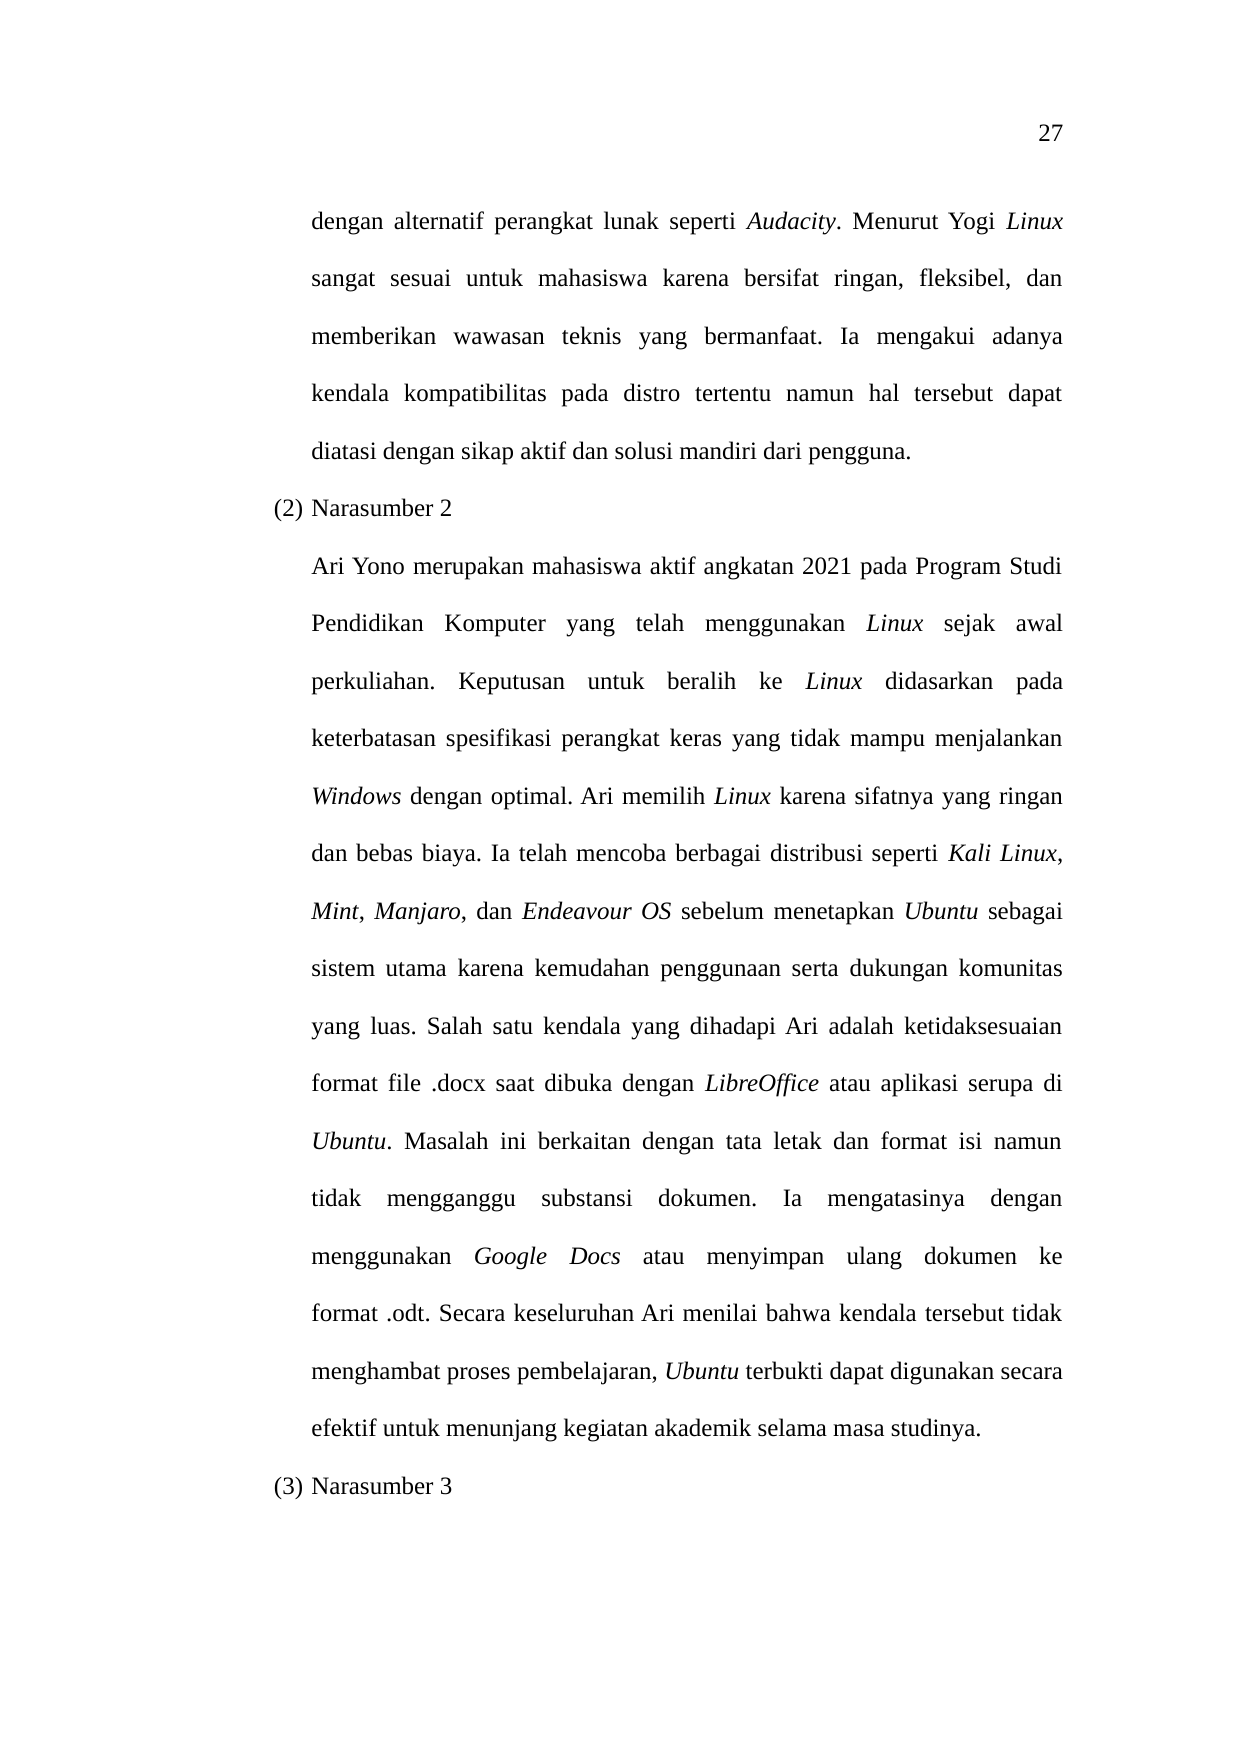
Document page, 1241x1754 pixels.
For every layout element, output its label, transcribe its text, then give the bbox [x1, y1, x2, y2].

list Narasumber 2 [274, 493, 1063, 522]
list Narasumber 3 [274, 1471, 1063, 1500]
list dengan alternatif perangkat lunak seperti Audacity. Menurut Yogi Linux sangat sesuai untuk mahasiswa karena bersifat ringan, fleksibel, dan memberikan wawasan teknis yang bermanfaat. Ia mengakui adanya kendala kompatibilitas pada distro tertentu namun hal tersebut dapat diatasi dengan sikap aktif dan solusi mandiri dari pengguna. [274, 206, 1063, 465]
list Ari Yono merupakan mahasiswa aktif angkatan 2021 pada Program Studi Pendidikan Komputer yang telah menggunakan Linux sejak awal perkuliahan. Keputusan untuk beralih ke Linux didasarkan pada keterbatasan spesifikasi perangkat keras yang tidak mampu menjalankan Windows dengan optimal. Ari memilih Linux karena sifatnya yang ringan dan bebas biaya. Ia telah mencoba berbagai distribusi seperti Kali Linux, Mint, Manjaro, dan Endeavour OS sebelum menetapkan Ubuntu sebagai sistem utama karena kemudahan penggunaan serta dukungan komunitas yang luas. Salah satu kendala yang dihadapi Ari adalah ketidaksesuaian format file .docx saat dibuka dengan LibreOffice atau aplikasi serupa di Ubuntu. Masalah ini berkaitan dengan tata letak dan format isi namun tidak mengganggu substansi dokumen. Ia mengatasinya dengan menggunakan Google Docs atau menyimpan ulang dokumen ke format .odt. Secara keseluruhan Ari menilai bahwa kendala tersebut tidak menghambat proses pembelajaran, Ubuntu terbukti dapat digunakan secara efektif untuk menunjang kegiatan akademik selama masa studinya. [274, 551, 1063, 1442]
